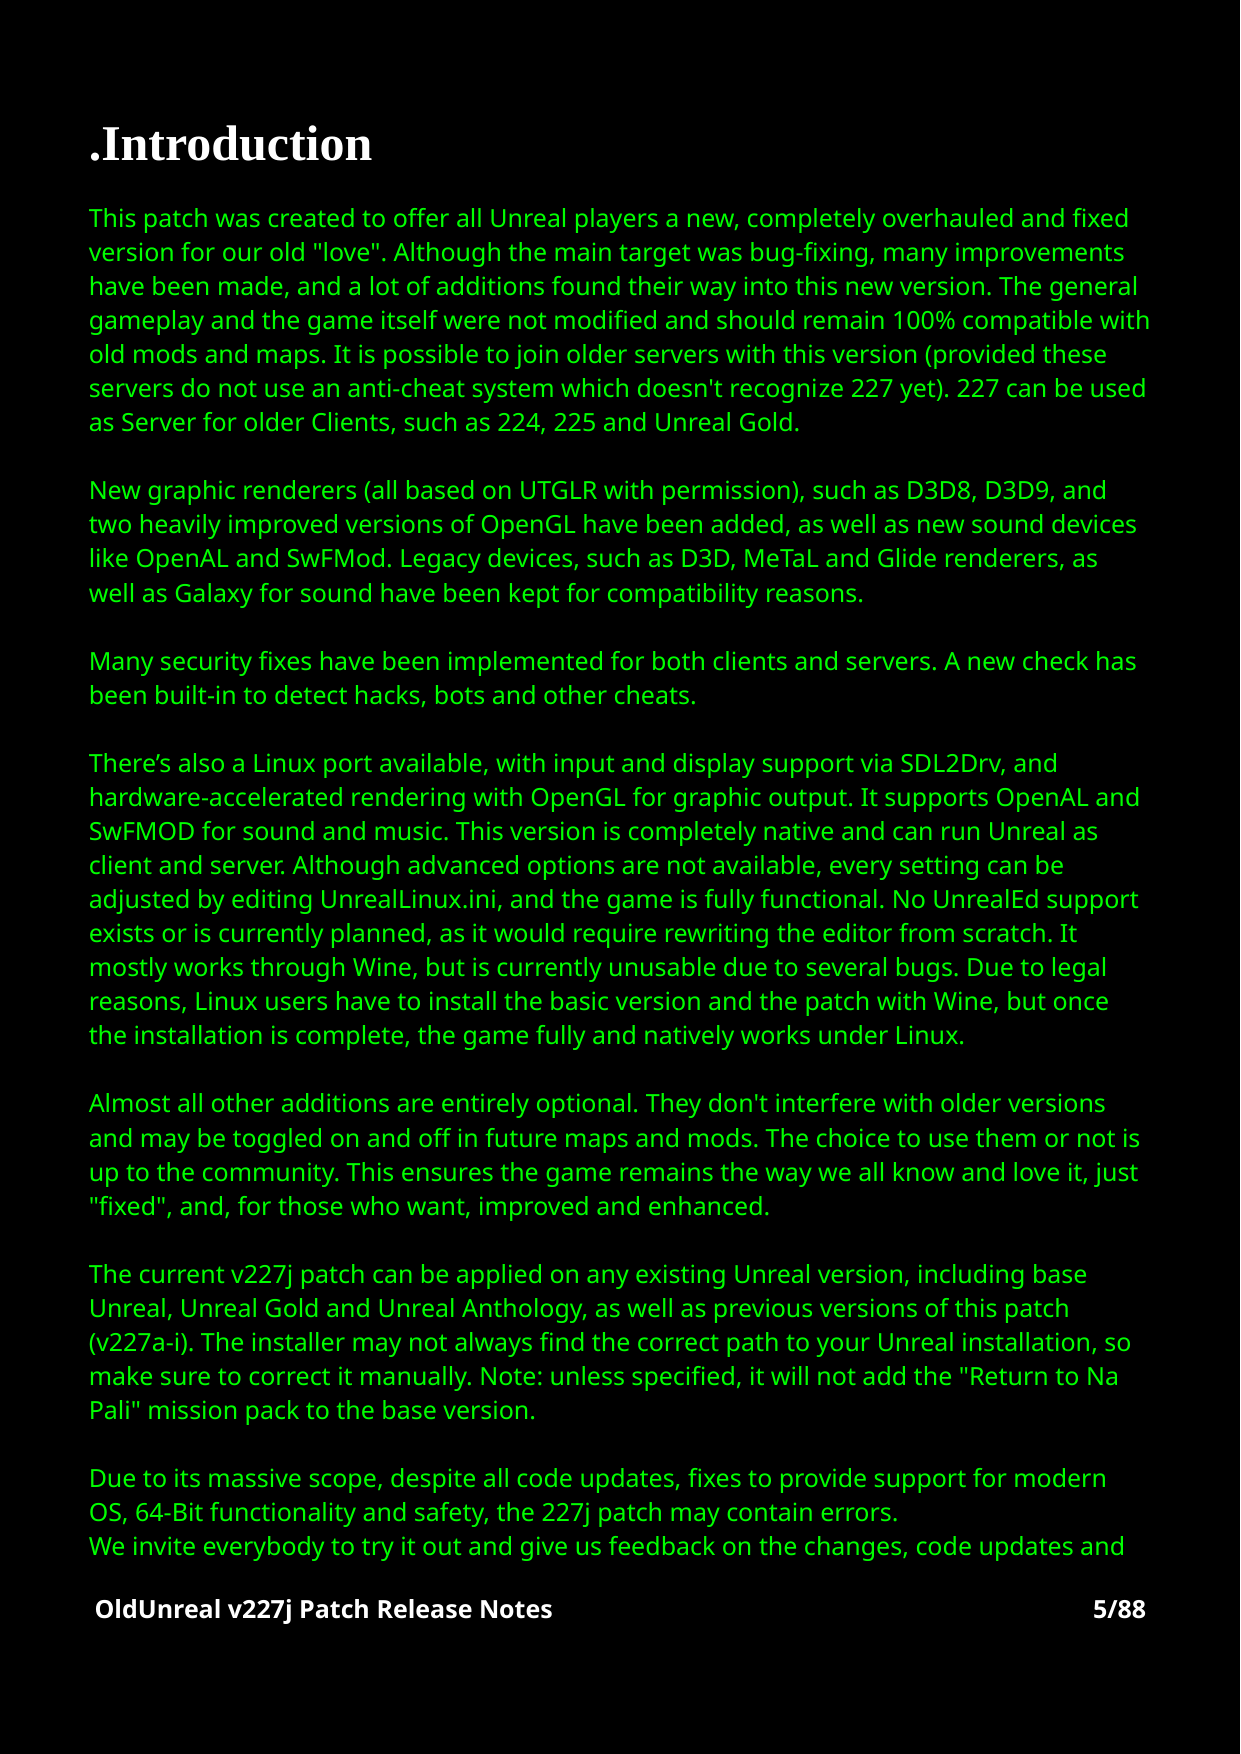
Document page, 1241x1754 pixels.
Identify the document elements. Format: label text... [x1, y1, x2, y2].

text This patch was created to offer all Unreal players a new, completely overhauled and fixed version for our old "love". Although the main target was bug-fixing, many improvements have been made, and a lot of additions found their way into this new version. The general gameplay and the game itself were not modified and should remain 100% compatible with old mods and maps. It is possible to join older servers with this version (provided these servers do not use an anti-cheat system which doesn't recognize 227 yet). 227 can be used as Server for older Clients, such as 224, 225 and Unreal Gold. [88, 201, 1152, 439]
text There’s also a Linux port available, with input and display support via SDL2Drv, and hardware-accelerated rendering with OpenGL for graphic output. It supports OpenAL and SwFMOD for sound and music. This version is completely native and can run Unreal as client and server. Although advanced options are not available, every setting can be adjusted by editing UnrealLinux.ini, and the game is fully functional. No UnrealEd support exists or is currently planned, as it would require rewriting the editor from scratch. It mostly works through Wine, but is currently unusable due to several bugs. Due to legal reasons, Linux users have to install the basic version and the patch with Wine, but once the installation is complete, the game fully and natively works under Linux. [88, 746, 1152, 1052]
text The current v227j patch can be applied on any existing Unreal version, including base Unreal, Unreal Gold and Unreal Anthology, as well as previous versions of this patch (v227a-i). The installer may not always find the correct path to your Unreal installation, so make sure to correct it manually. Note: unless specified, it will not add the "Return to Na Pali" mission pack to the base version. [88, 1256, 1152, 1427]
text Due to its massive scope, despite all code updates, fixes to provide support for modern OS, 64-Bit functionality and safety, the 227j patch may contain errors. We invite everybody to try it out and give us feedback on the changes, code updates and [88, 1461, 1152, 1563]
text New graphic renderers (all based on UTGLR with permission), such as D3D8, D3D9, and two heavily improved versions of OpenGL have been added, as well as new sound devices like OpenAL and SwFMod. Legacy devices, such as D3D, MeTaL and Glide renderers, as well as Galaxy for sound have been kept for compatibility reasons. [88, 473, 1152, 609]
subtitle Introduction [88, 113, 1152, 171]
text Almost all other additions are entirely optional. They don't interfere with older versions and may be toggled on and off in future maps and mods. The choice to use them or not is up to the community. This ensures the game remains the way we all know and love it, just "fixed", and, for those who want, improved and enhanced. [88, 1086, 1152, 1222]
text Many security fixes have been implemented for both clients and servers. A new check has been built-in to detect hacks, bots and other cheats. [88, 643, 1152, 711]
